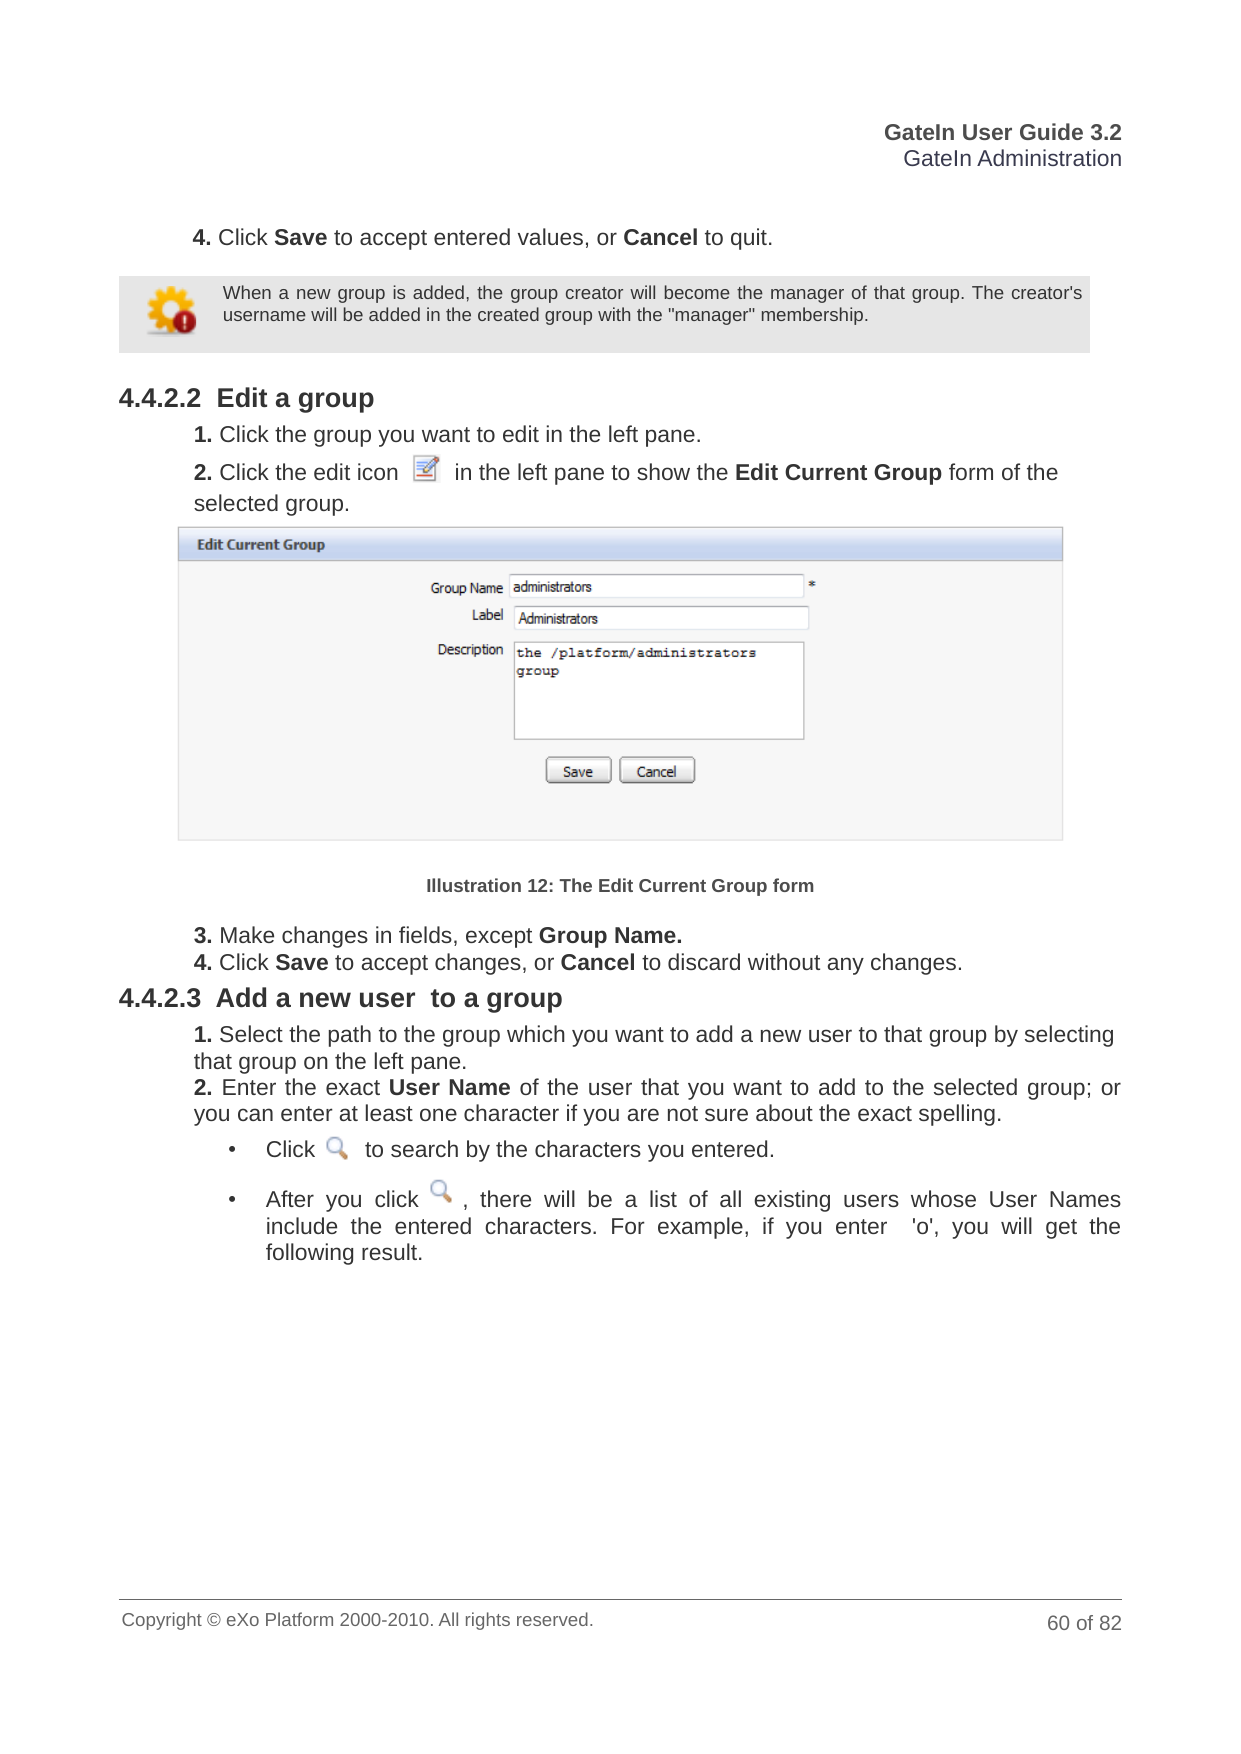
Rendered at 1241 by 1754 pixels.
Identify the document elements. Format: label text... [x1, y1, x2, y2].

list Illustration 11: The Edit Current Group form [157, 591, 1083, 896]
table_header [119, 276, 217, 353]
picture [322, 1134, 351, 1163]
list 1. Click the group you want to edit in the left pane. [156, 421, 1122, 447]
list 1. Select the path to the group which you want to add a new user to that group by selecting that group on the left pane. [156, 1021, 1122, 1074]
list 4. Click Save to accept entered values, or Cancel to quit. [155, 223, 1122, 250]
list Click to search by the characters you entered. [228, 1127, 1122, 1170]
list 4. Click Save to accept changes, or Cancel to discard without any changes. [156, 949, 1122, 975]
list 2. Enter the exact User Name of the user that you want to add to the selected group; or you can enter at least one character if you are not sure about the exact spelling. [156, 1074, 1122, 1127]
subtitle Edit a group [118, 382, 1122, 413]
list After you click, there will be a list of all existing users whose User Names include the entered characters. For example, if you enter 'o', you will get the following result. [228, 1170, 1122, 1266]
list 2. Click the edit icon in the left pane to show the Edit Current Group form of the selected group. [156, 447, 1122, 516]
picture [426, 1177, 455, 1206]
subtitle Add a new user to a group [118, 982, 1122, 1014]
picture [173, 523, 1067, 846]
picture [412, 454, 441, 483]
table_header When a new group is added, the group creator will become the manager of that group. The creator's username will be added in the created group with the "manager" membership. [217, 276, 1090, 353]
picture [146, 286, 197, 337]
list 3. Make changes in fields, except Group Name. [156, 922, 1122, 949]
